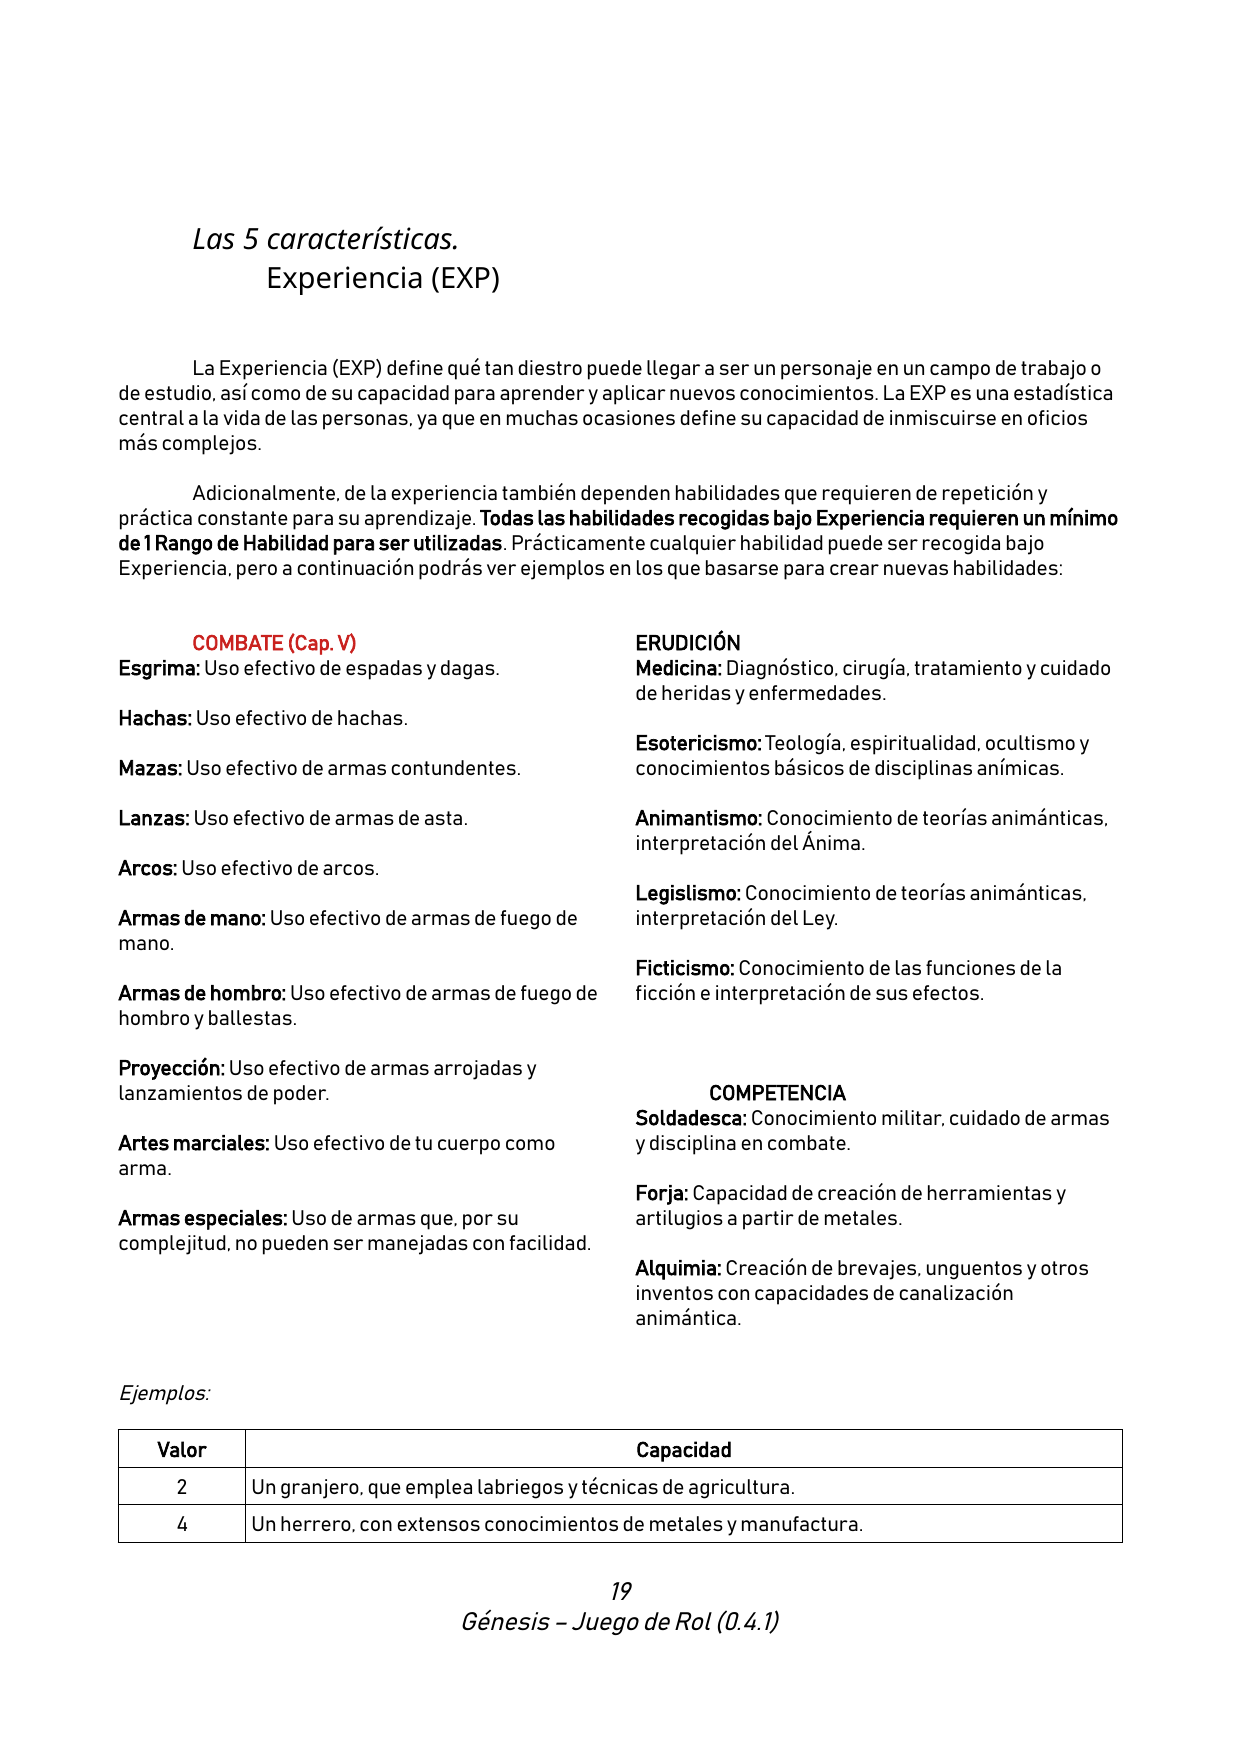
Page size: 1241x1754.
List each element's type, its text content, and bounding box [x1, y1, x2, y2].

text ERUDICIÓN [635, 629, 1122, 654]
text Ficticismo: Conocimiento de las funciones de la ficción e interpretación de sus efectos. [635, 954, 1122, 1004]
text Lanzas: Uso efectivo de armas de asta. [118, 804, 605, 829]
text Legislismo: Conocimiento de teorías animánticas, interpretación del Ley. [635, 879, 1122, 929]
text La Experiencia (EXP) define qué tan diestro puede llegar a ser un personaje en un campo de trabajo o de estudio, así como de su capacidad para aprender y aplicar nuevos conocimientos. La EXP es una estadística central a la vida de las personas, ya que en muchas ocasiones define su capacidad de inmiscuirse en oficios más complejos. [118, 354, 1122, 454]
table_cell 4 [119, 1505, 245, 1542]
text Las 5 características. [118, 218, 1122, 258]
table_cell Un herrero, con extensos conocimientos de metales y manufactura. [246, 1505, 1122, 1542]
text Hachas: Uso efectivo de hachas. [118, 704, 605, 729]
text Esotericismo: Teología, espiritualidad, ocultismo y conocimientos básicos de disciplinas anímicas. [635, 729, 1122, 779]
subtitle Experiencia (EXP) [118, 258, 1122, 297]
text Ejemplos: [118, 1379, 1122, 1404]
text COMPETENCIA [635, 1079, 1122, 1104]
text Alquimia: Creación de brevajes, unguentos y otros inventos con capacidades de canalización animántica. [635, 1254, 1122, 1329]
text Medicina: Diagnóstico, cirugía, tratamiento y cuidado de heridas y enfermedades. [635, 654, 1122, 704]
text Esgrima: Uso efectivo de espadas y dagas. [118, 654, 605, 679]
text Arcos: Uso efectivo de arcos. [118, 854, 605, 879]
text Armas de hombro: Uso efectivo de armas de fuego de hombro y ballestas. [118, 979, 605, 1029]
text Armas especiales: Uso de armas que, por su complejitud, no pueden ser manejadas con facilidad. [118, 1204, 605, 1254]
text Soldadesca: Conocimiento militar, cuidado de armas y disciplina en combate. [635, 1104, 1122, 1154]
table_header Valor [119, 1430, 245, 1467]
text Animantismo: Conocimiento de teorías animánticas, interpretación del Ánima. [635, 804, 1122, 854]
table_cell Un granjero, que emplea labriegos y técnicas de agricultura. [246, 1468, 1122, 1504]
text Adicionalmente, de la experiencia también dependen habilidades que requieren de repetición y práctica constante para su aprendizaje. Todas las habilidades recogidas bajo Experiencia requieren un mínimo de 1 Rango de Habilidad para ser utilizadas. Prácticamente cualquier habilidad puede ser recogida bajo Experiencia, pero a continuación podrás ver ejemplos en los que basarse para crear nuevas habilidades: [118, 479, 1122, 579]
table_cell 2 [119, 1468, 245, 1504]
text Mazas: Uso efectivo de armas contundentes. [118, 754, 605, 779]
text Proyección: Uso efectivo de armas arrojadas y lanzamientos de poder. [118, 1054, 605, 1104]
text Armas de mano: Uso efectivo de armas de fuego de mano. [118, 904, 605, 954]
text COMBATE (Cap. V) [118, 629, 605, 654]
text Artes marciales: Uso efectivo de tu cuerpo como arma. [118, 1129, 605, 1179]
table_header Capacidad [246, 1430, 1122, 1467]
text Forja: Capacidad de creación de herramientas y artilugios a partir de metales. [635, 1179, 1122, 1229]
